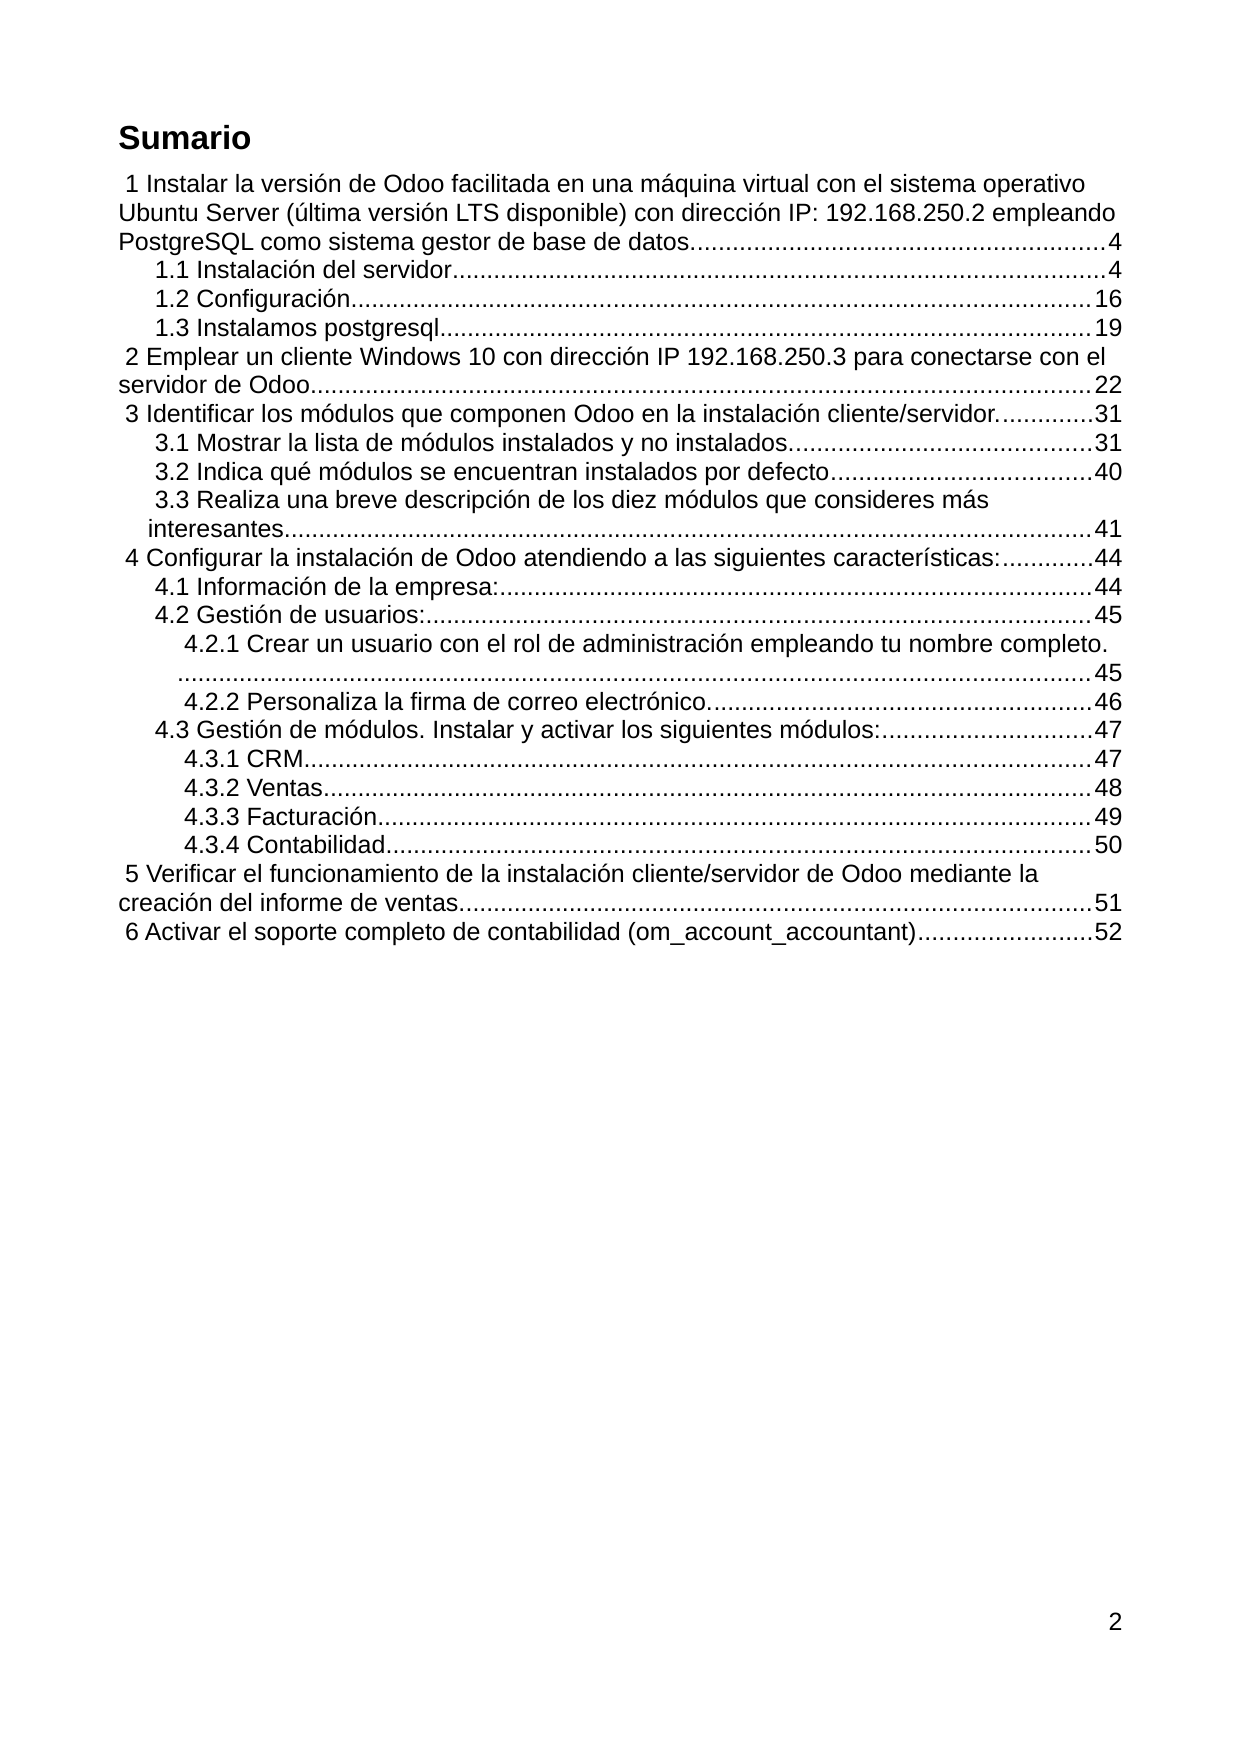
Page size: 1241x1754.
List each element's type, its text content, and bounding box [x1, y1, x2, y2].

text 4.3.1 CRM 47 [177, 744, 1122, 773]
text 4.3.4 Contabilidad 50 [177, 830, 1122, 859]
text 3.2 Indica qué módulos se encuentran instalados por defecto 40 [148, 457, 1122, 485]
text 4.3.2 Ventas 48 [177, 773, 1122, 802]
text 4.2.2 Personaliza la firma de correo electrónico. 46 [177, 687, 1122, 715]
text 6 Activar el soporte completo de contabilidad (om_account_accountant) 52 [118, 917, 1122, 945]
text 5 Verificar el funcionamiento de la instalación cliente/servidor de Odoo mediante la creación del informe de ventas. 51 [118, 859, 1122, 917]
text 2 Emplear un cliente Windows 10 con dirección IP 192.168.250.3 para conectarse con el servidor de Odoo 22 [118, 342, 1122, 399]
text 4.1 Información de la empresa: 44 [148, 572, 1122, 600]
text 4.2 Gestión de usuarios: 45 [148, 600, 1122, 629]
text 1.3 Instalamos postgresql 19 [148, 313, 1122, 342]
text 3 Identificar los módulos que componen Odoo en la instalación cliente/servidor. 31 [118, 399, 1122, 428]
text 4.2.1 Crear un usuario con el rol de administración empleando tu nombre completo. 45 [177, 629, 1122, 687]
text 4.3 Gestión de módulos. Instalar y activar los siguientes módulos: 47 [148, 715, 1122, 744]
text 3.3 Realiza una breve descripción de los diez módulos que consideres más interesantes. 41 [148, 485, 1122, 543]
text 3.1 Mostrar la lista de módulos instalados y no instalados. 31 [148, 428, 1122, 457]
subtitle Sumario [118, 118, 1122, 157]
text 1 Instalar la versión de Odoo facilitada en una máquina virtual con el sistema operativo Ubuntu Server (última versión LTS disponible) con dirección IP: 192.168.250.2 empleando PostgreSQL como sistema gestor de base de datos. 4 [118, 169, 1122, 255]
text 4.3.3 Facturación 49 [177, 802, 1122, 830]
text 1.1 Instalación del servidor 4 [148, 255, 1122, 284]
text 1.2 Configuración 16 [148, 284, 1122, 313]
text 4 Configurar la instalación de Odoo atendiendo a las siguientes características: 44 [118, 543, 1122, 572]
